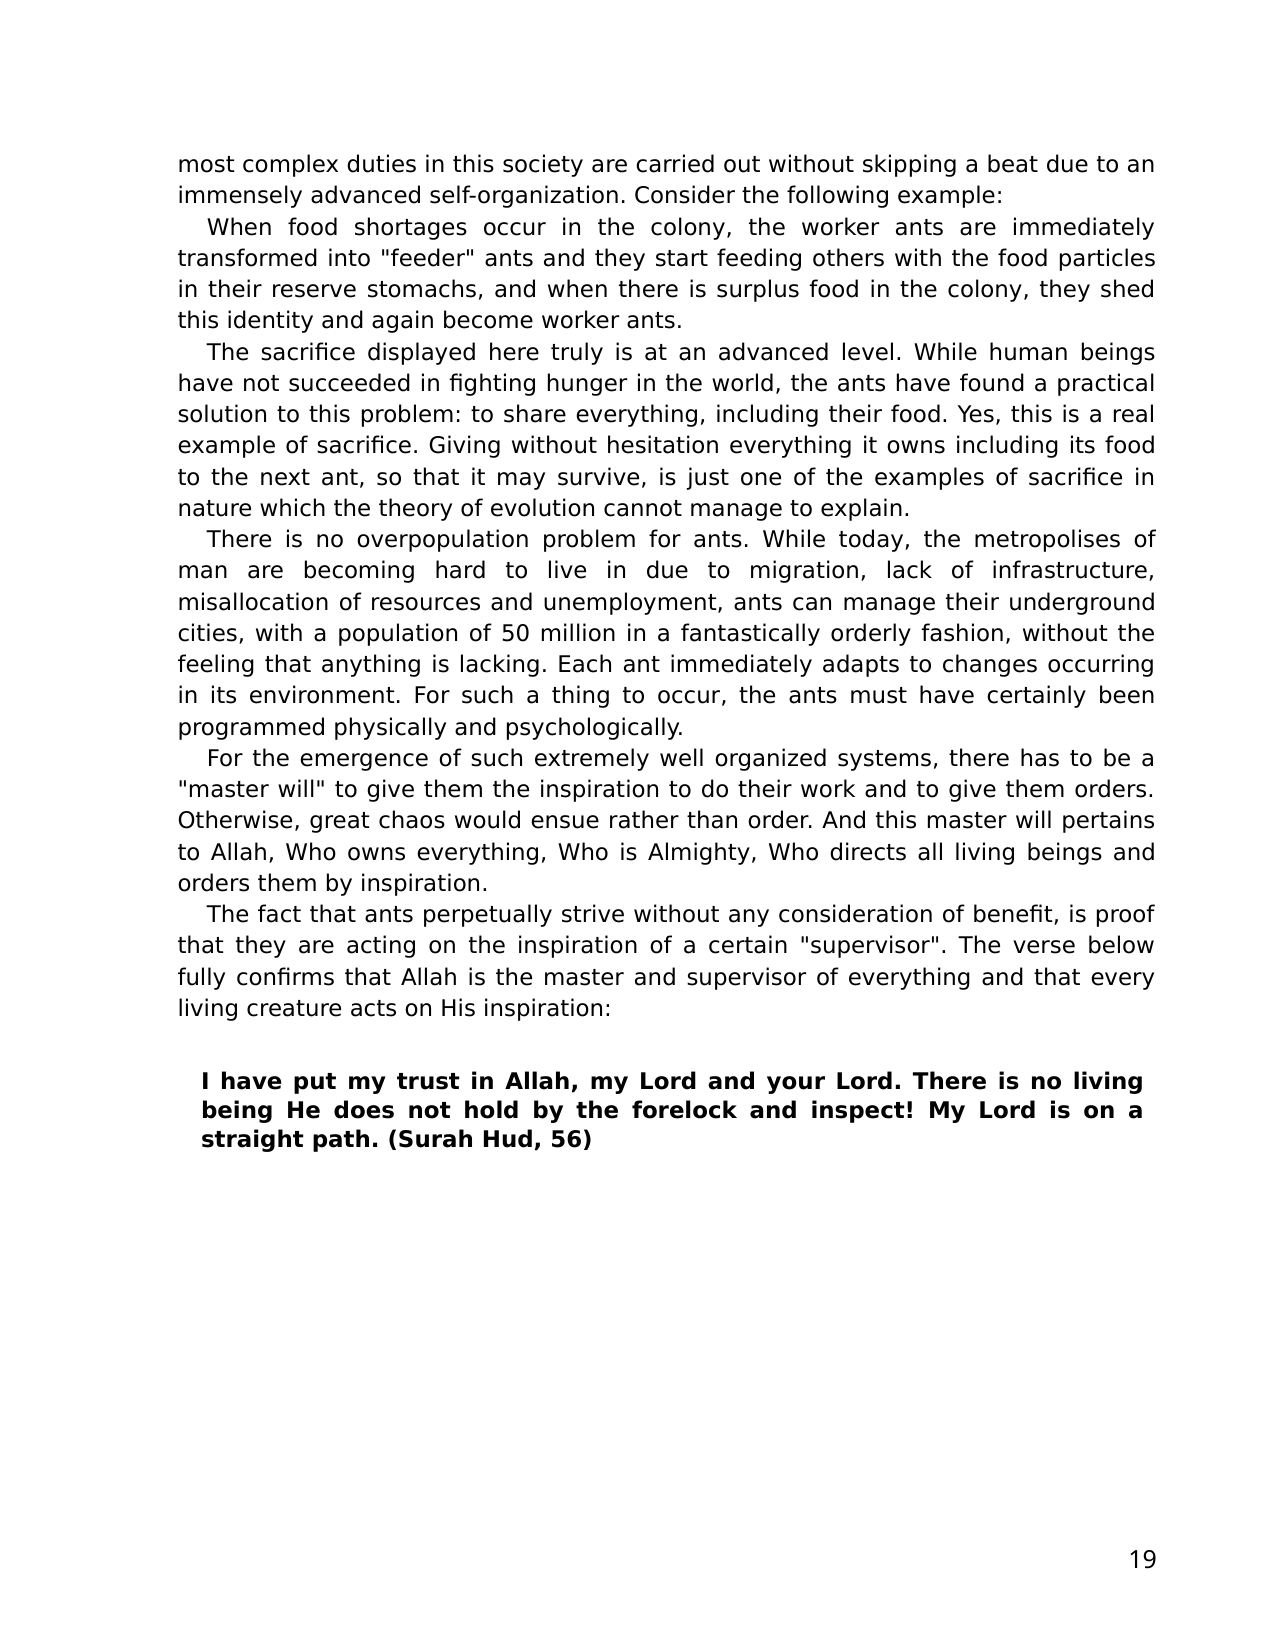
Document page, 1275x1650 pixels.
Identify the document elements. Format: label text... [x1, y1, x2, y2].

text I have put my trust in Allah, my Lord and your Lord. There is no living being He does not hold by the forelock and inspect! My Lord is on a straight path. (Surah Hud, 56) [201, 1066, 1145, 1153]
text For the emergence of such extremely well organized systems, there has to be a "master will" to give them the inspiration to do their work and to give them orders. Otherwise, great chaos would ensue rather than order. And this master will pertains to Allah, Who owns everything, Who is Almighty, Who directs all living beings and orders them by inspiration. [177, 741, 1157, 898]
text The sacrifice displayed here truly is at an advanced level. While human beings have not succeeded in fighting hunger in the world, the ants have found a practical solution to this problem: to share everything, including their food. Yes, this is a real example of sacrifice. Giving without hesitation everything it owns including its food to the next ant, so that it may survive, is just one of the examples of sacrifice in nature which the theory of evolution cannot manage to explain. [177, 335, 1157, 523]
text When food shortages occur in the colony, the worker ants are immediately transformed into "feeder" ants and they start feeding others with the food particles in their reserve stomachs, and when there is surplus food in the colony, they shed this identity and again become worker ants. [177, 210, 1157, 335]
text most complex duties in this society are carried out without skipping a beat due to an immensely advanced self-organization. Consider the following example: [177, 148, 1157, 210]
text There is no overpopulation problem for ants. While today, the metropolises of man are becoming hard to live in due to migration, lack of infrastructure, misallocation of resources and unemployment, ants can manage their underground cities, with a population of 50 million in a fantastically orderly fashion, without the feeling that anything is lacking. Each ant immediately adapts to changes occurring in its environment. For such a thing to occur, the ants must have certainly been programmed physically and psychologically. [177, 523, 1157, 741]
text The fact that ants perpetually strive without any consideration of benefit, is proof that they are acting on the inspiration of a certain "supervisor". The verse below fully confirms that Allah is the master and supervisor of everything and that every living creature acts on His inspiration: [177, 898, 1157, 1023]
